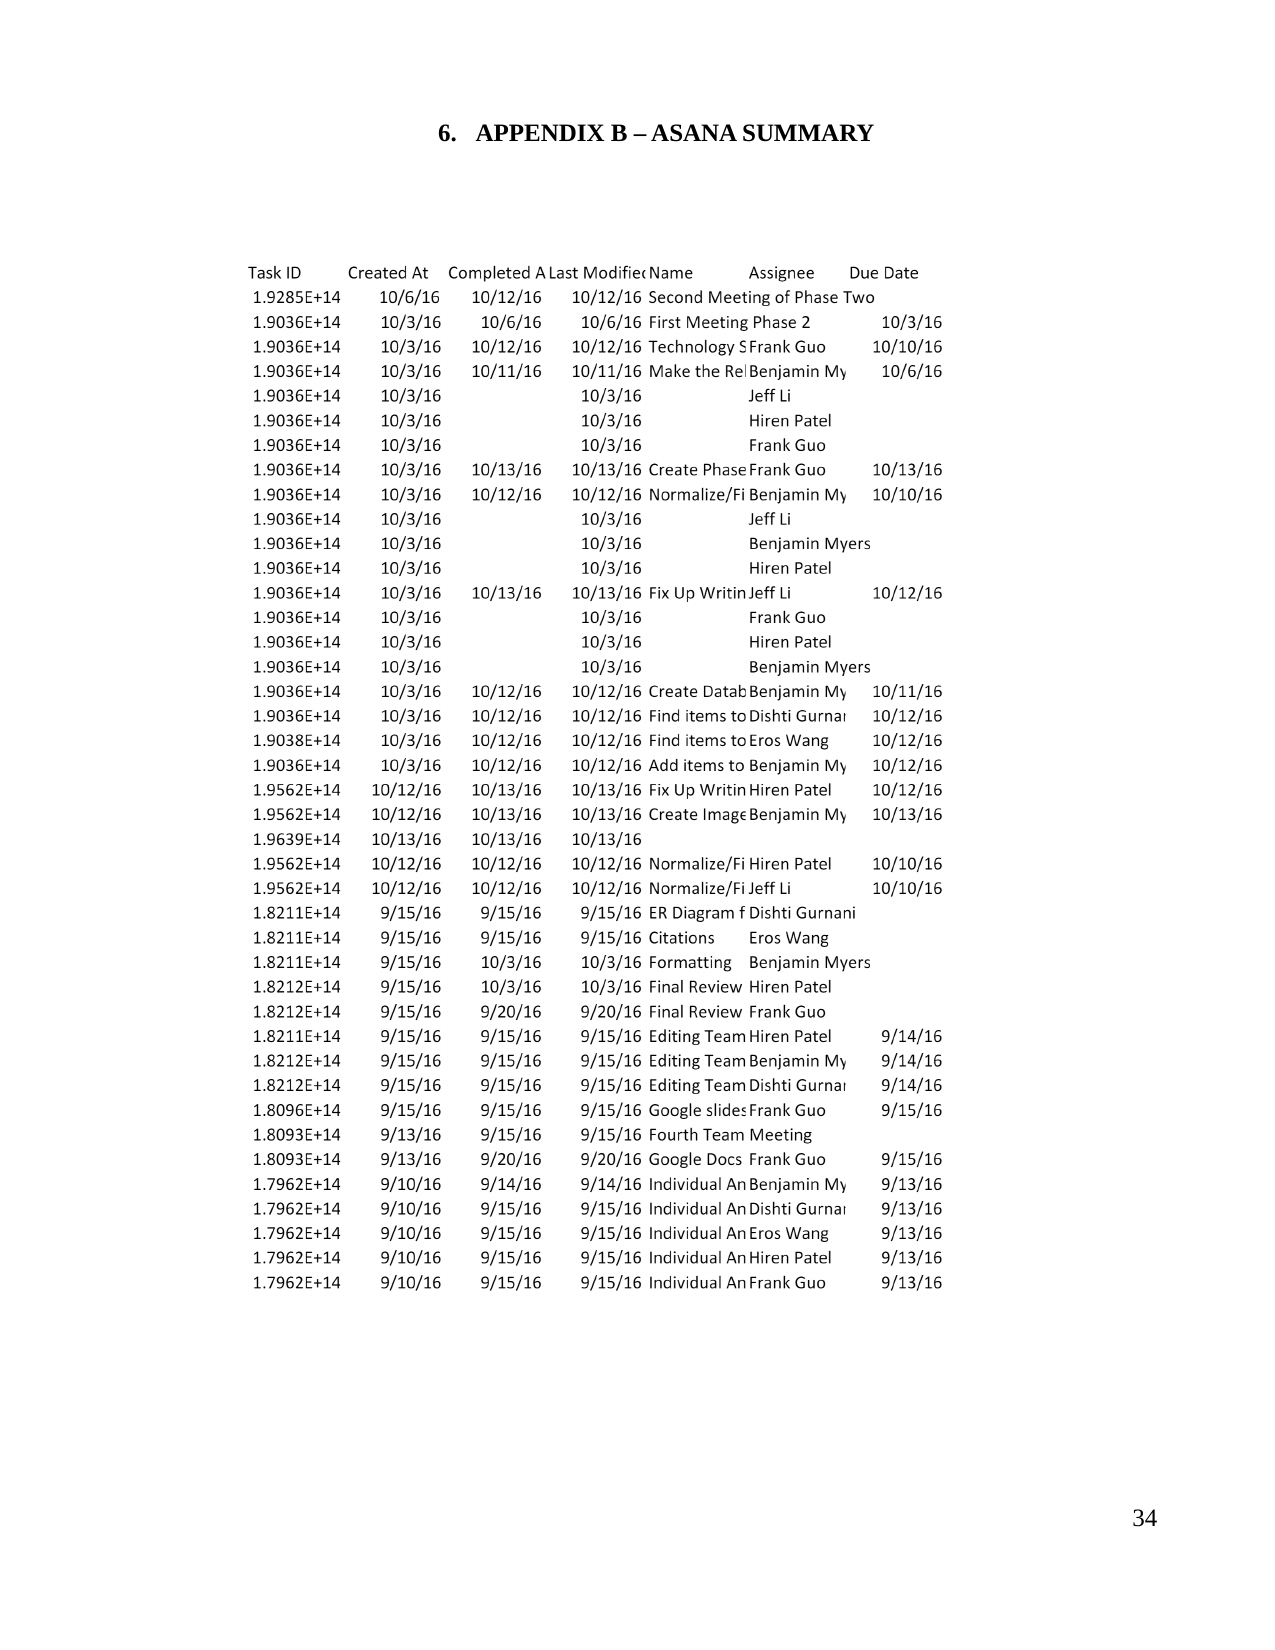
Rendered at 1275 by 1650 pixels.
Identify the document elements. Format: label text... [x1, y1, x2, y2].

subtitle APPENDIX B – ASANA SUMMARY [156, 118, 1157, 147]
picture [166, 175, 1109, 1394]
